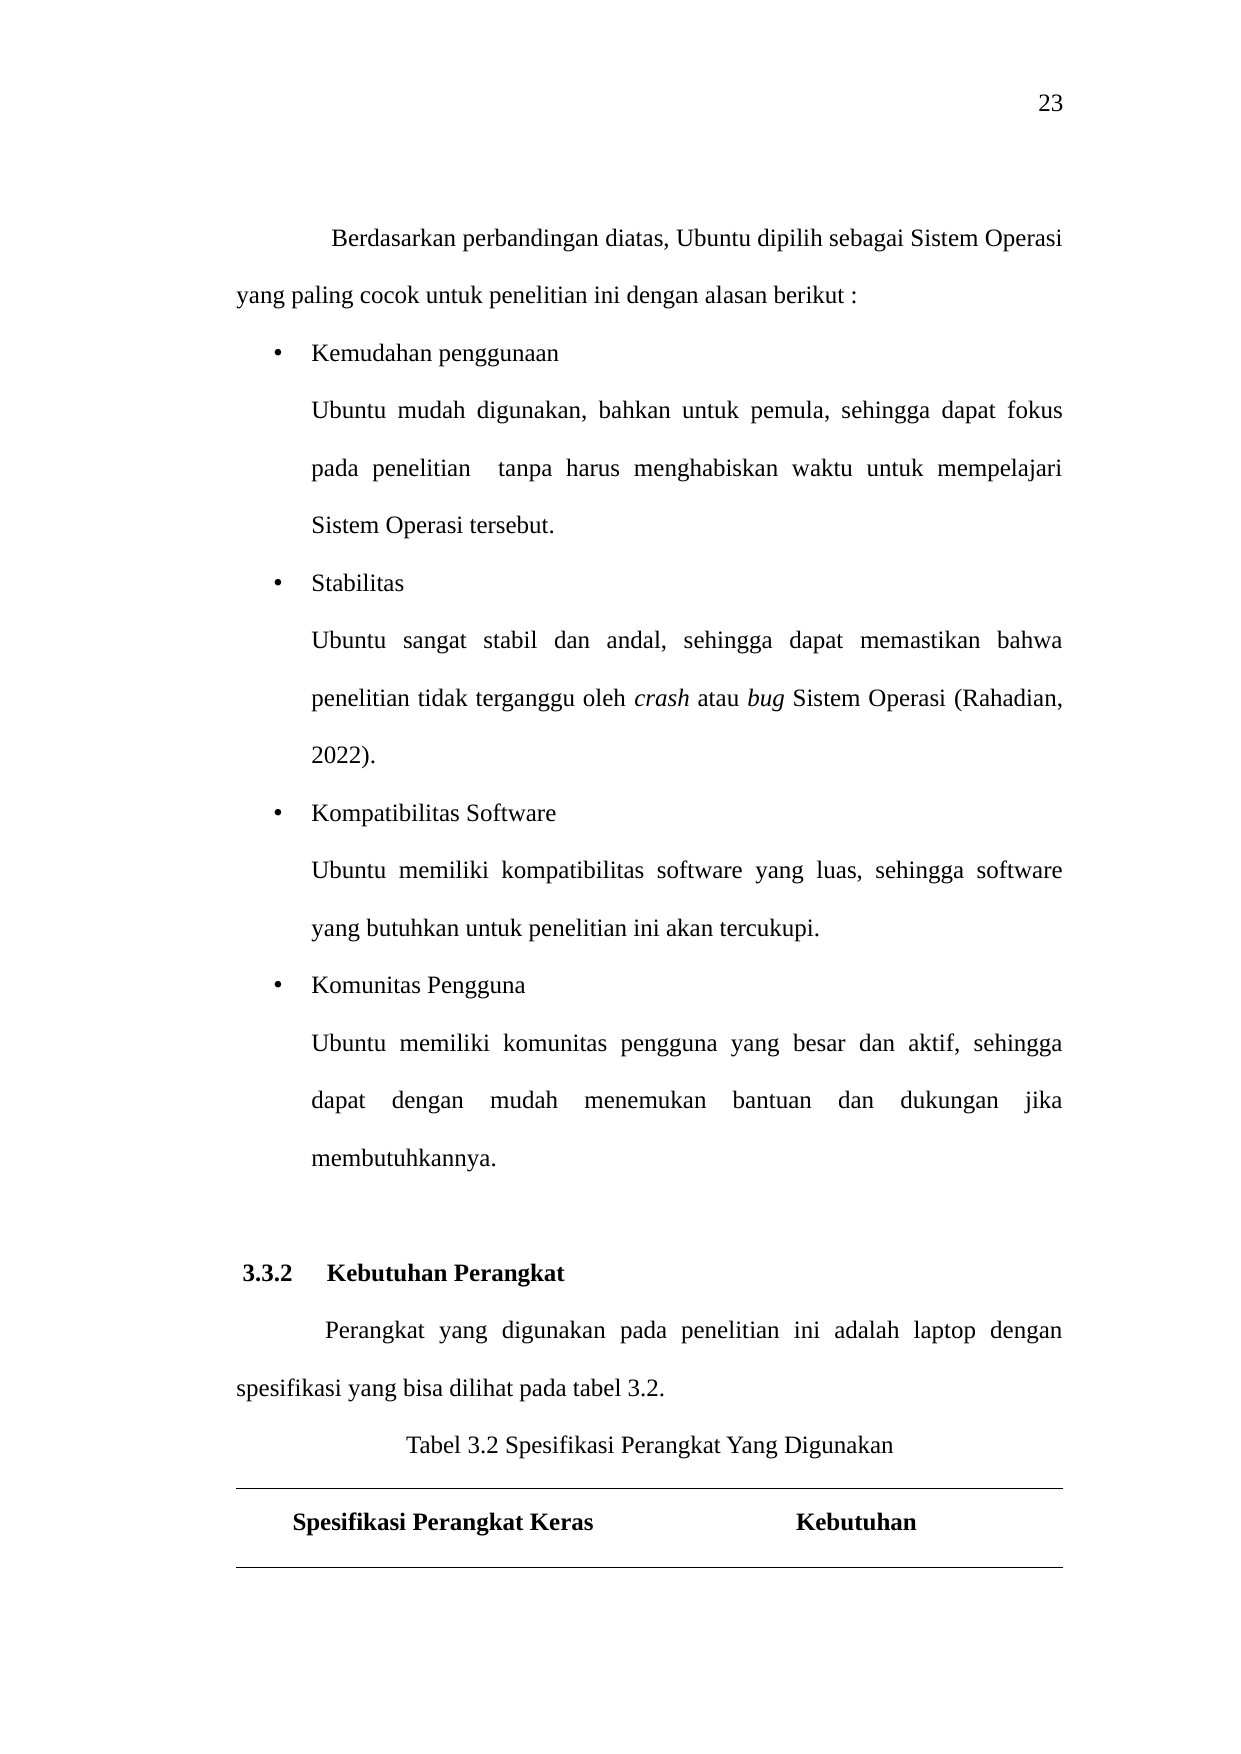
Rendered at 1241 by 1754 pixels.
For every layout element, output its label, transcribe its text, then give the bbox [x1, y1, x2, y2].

list Kemudahan penggunaan [274, 338, 1063, 367]
table_header Kebutuhan [650, 1489, 1063, 1567]
table_header Spesifikasi Perangkat Keras [236, 1489, 649, 1567]
list Ubuntu sangat stabil dan andal, sehingga dapat memastikan bahwa penelitian tidak terganggu oleh crash atau bug Sistem Operasi (Rahadian, 2022). [274, 625, 1063, 769]
list Ubuntu mudah digunakan, bahkan untuk pemula, sehingga dapat fokus pada penelitian tanpa harus menghabiskan waktu untuk mempelajari Sistem Operasi tersebut. [274, 395, 1063, 539]
list Kompatibilitas Software [274, 798, 1063, 827]
list Stabilitas [274, 568, 1063, 597]
list Ubuntu memiliki komunitas pengguna yang besar dan aktif, sehingga dapat dengan mudah menemukan bantuan dan dukungan jika membutuhkannya. [274, 1028, 1063, 1172]
text Tabel 3.2 Spesifikasi perangkat yang digunakan [236, 1430, 1063, 1459]
subtitle Kebutuhan Perangkat [236, 1258, 1063, 1287]
list Ubuntu memiliki kompatibilitas software yang luas, sehingga software yang butuhkan untuk penelitian ini akan tercukupi. [274, 855, 1063, 942]
text Perangkat yang digunakan pada penelitian ini adalah laptop dengan spesifikasi yang bisa dilihat pada tabel 3.2. [236, 1315, 1063, 1402]
list Komunitas Pengguna [274, 970, 1063, 999]
text Berdasarkan perbandingan diatas, Ubuntu dipilih sebagai Sistem Operasi yang paling cocok untuk penelitian ini dengan alasan berikut : [236, 223, 1063, 309]
